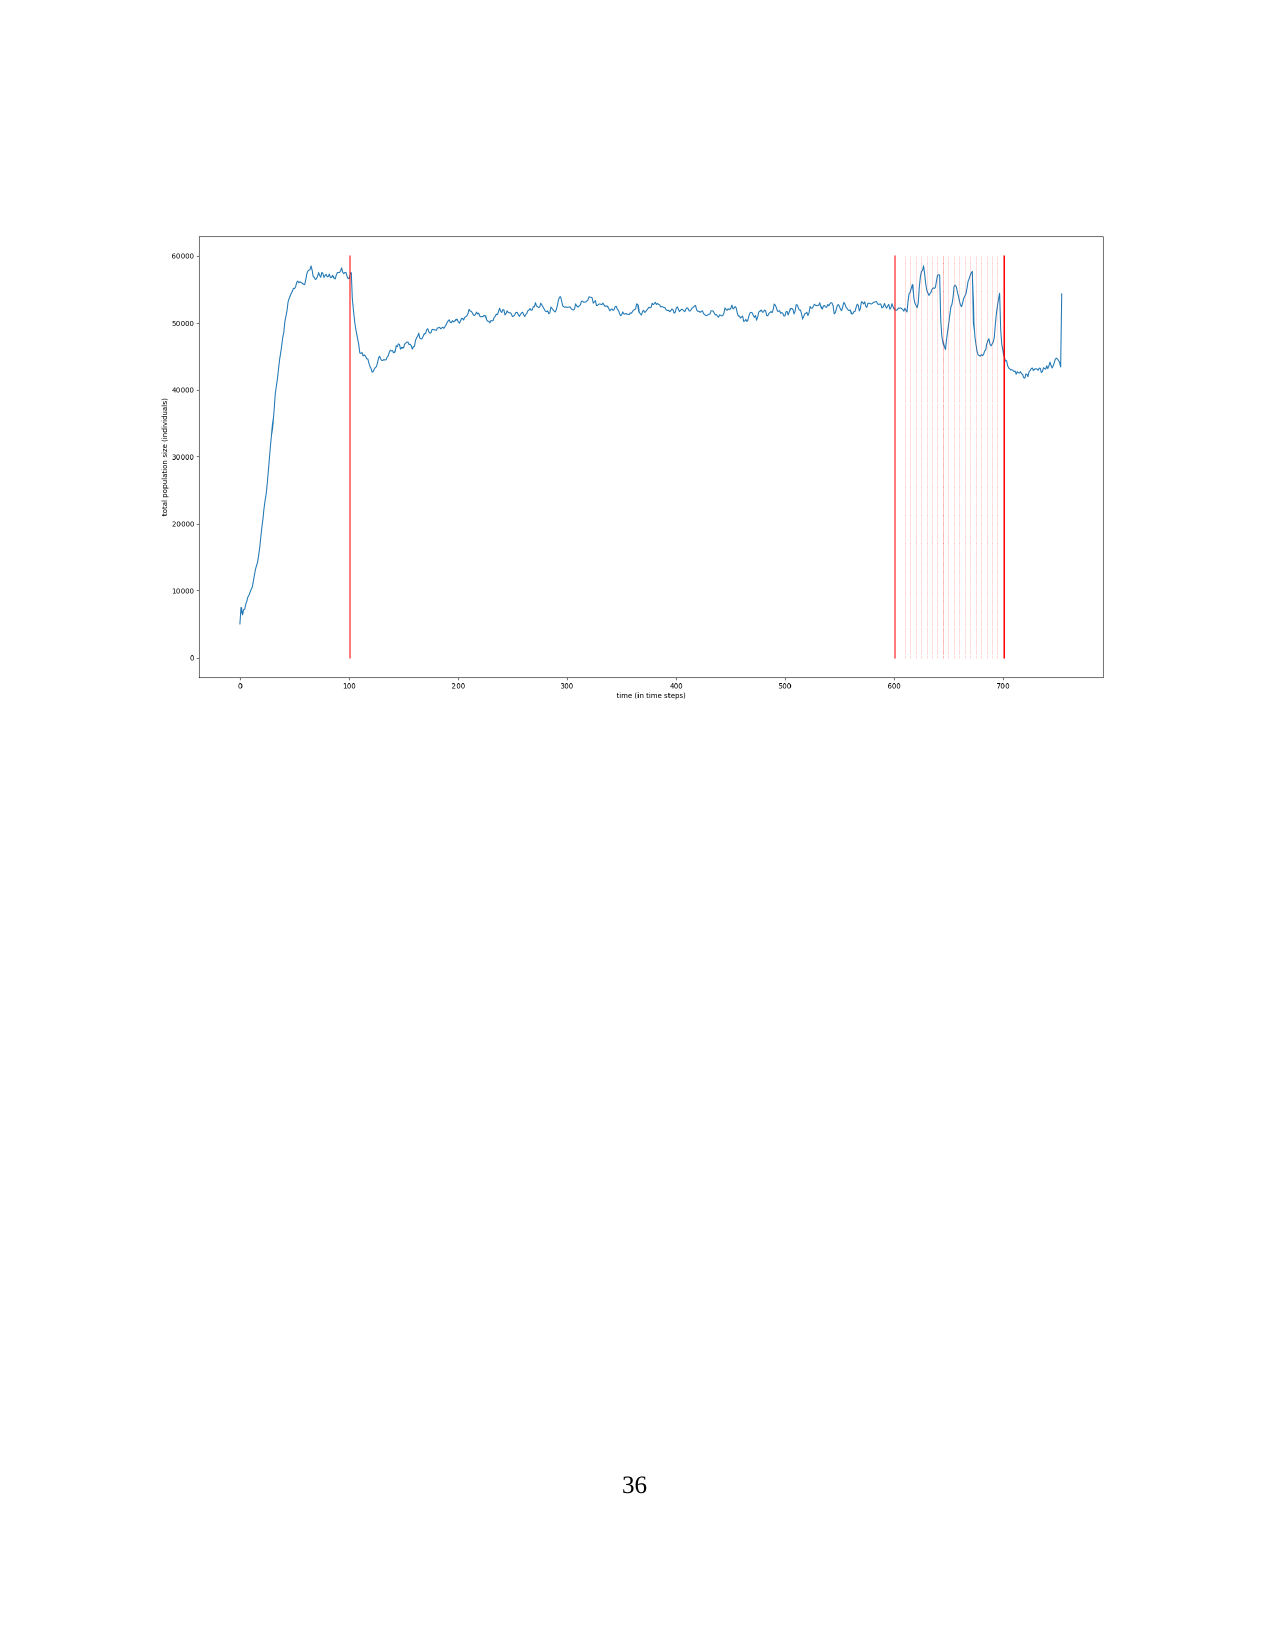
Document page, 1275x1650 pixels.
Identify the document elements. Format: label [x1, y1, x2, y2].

picture [150, 207, 1125, 711]
